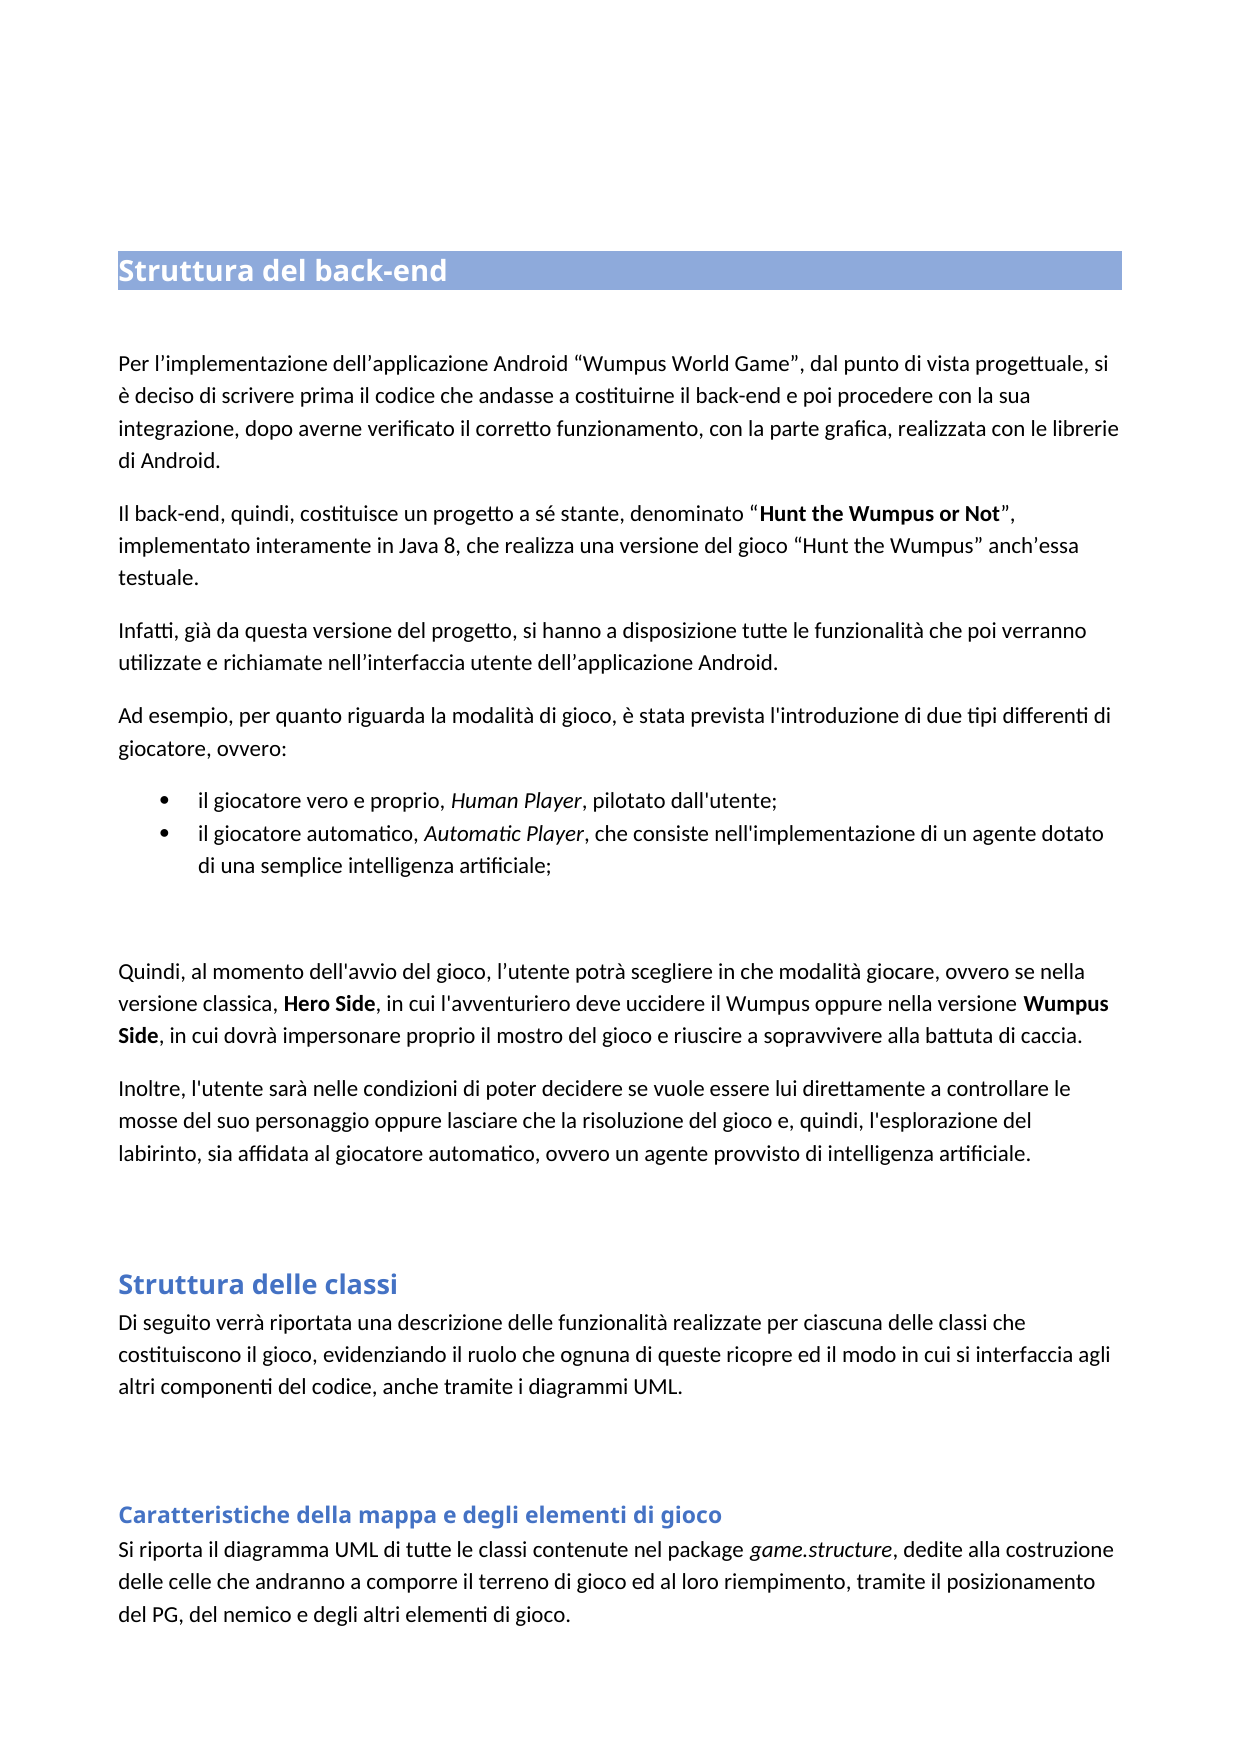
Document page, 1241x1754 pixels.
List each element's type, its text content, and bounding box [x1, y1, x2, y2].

list il giocatore automatico, Automatic Player, che consiste nell'implementazione di un agente dotato di una semplice intelligenza artificiale; [160, 819, 1122, 879]
text Inoltre, l'utente sarà nelle condizioni di poter decidere se vuole essere lui direttamente a controllare le mosse del suo personaggio oppure lasciare che la risoluzione del gioco e, quindi, l'esplorazione del labirinto, sia affidata al giocatore automatico, ovvero un agente provvisto di intelligenza artificiale. [118, 1074, 1122, 1167]
text Ad esempio, per quanto riguarda la modalità di gioco, è stata prevista l'introduzione di due tipi differenti di giocatore, ovvero: [118, 701, 1122, 762]
text Si riporta il diagramma UML di tutte le classi contenute nel package game.structure, dedite alla costruzione delle celle che andranno a comporre il terreno di gioco ed al loro riempimento, tramite il posizionamento del PG, del nemico e degli altri elementi di gioco. [118, 1535, 1122, 1628]
text Per l’implementazione dell’applicazione Android “Wumpus World Game”, dal punto di vista progettuale, si è deciso di scrivere prima il codice che andasse a costituirne il back-end e poi procedere con la sua integrazione, dopo averne verificato il corretto funzionamento, con la parte grafica, realizzata con le librerie di Android. [118, 349, 1122, 474]
subtitle Struttura delle classi [118, 1266, 1122, 1303]
text Di seguito verrà riportata una descrizione delle funzionalità realizzate per ciascuna delle classi che costituiscono il gioco, evidenziando il ruolo che ognuna di queste ricopre ed il modo in cui si interfaccia agli altri componenti del codice, anche tramite i diagrammi UML. [118, 1308, 1122, 1401]
subtitle Caratteristiche della mappa e degli elementi di gioco [118, 1499, 1122, 1531]
text Il back-end, quindi, costituisce un progetto a sé stante, denominato “Hunt the Wumpus or Not”, implementato interamente in Java 8, che realizza una versione del gioco “Hunt the Wumpus” anch’essa testuale. [118, 499, 1122, 591]
subtitle Struttura del back-end [118, 251, 1122, 290]
text Quindi, al momento dell'avvio del gioco, l’utente potrà scegliere in che modalità giocare, ovvero se nella versione classica, Hero Side, in cui l'avventuriero deve uccidere il Wumpus oppure nella versione Wumpus Side, in cui dovrà impersonare proprio il mostro del gioco e riuscire a sopravvivere alla battuta di caccia. [118, 957, 1122, 1049]
list il giocatore vero e proprio, Human Player, pilotato dall'utente; [160, 787, 1122, 815]
text Infatti, già da questa versione del progetto, si hanno a disposizione tutte le funzionalità che poi verranno utilizzate e richiamate nell’interfaccia utente dell’applicazione Android. [118, 616, 1122, 676]
